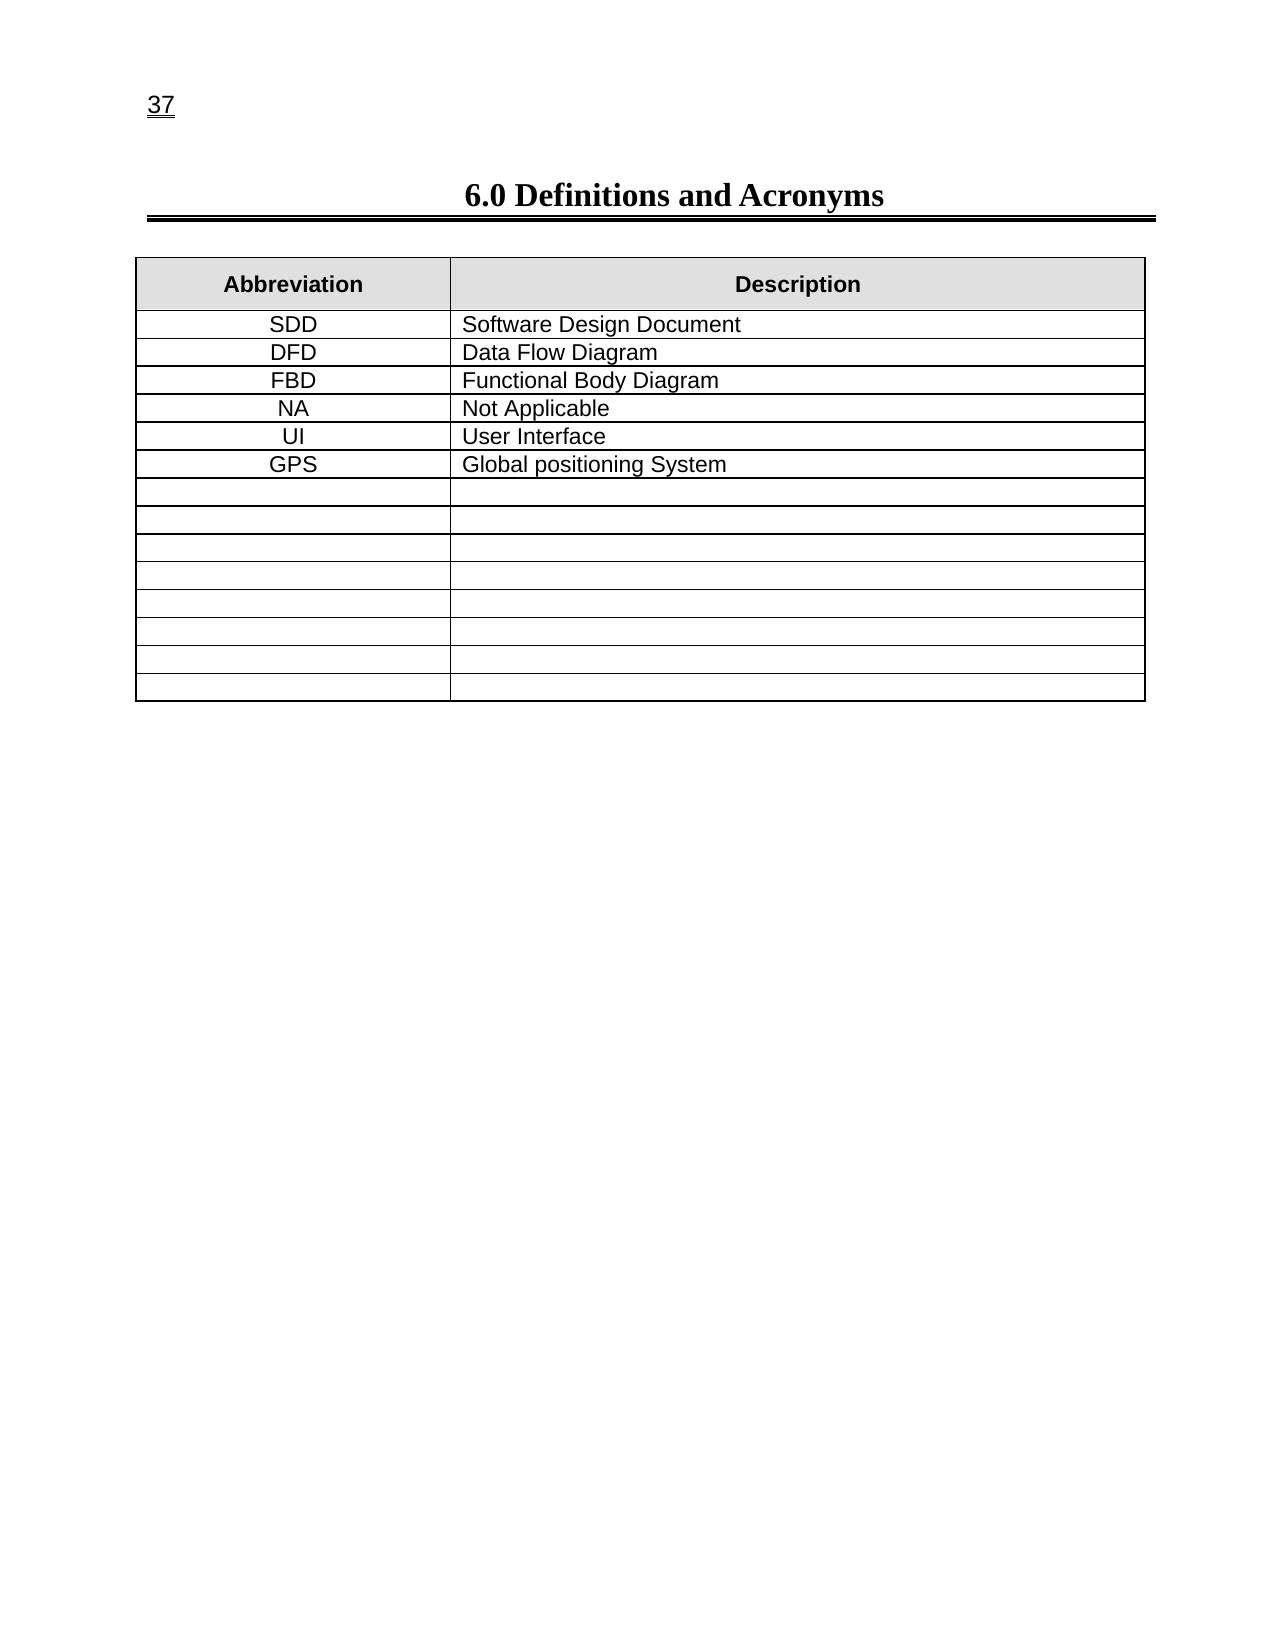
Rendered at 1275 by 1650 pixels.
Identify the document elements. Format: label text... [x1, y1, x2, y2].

table_cell [137, 479, 450, 505]
table_cell [451, 618, 1144, 644]
table_cell [137, 507, 450, 533]
table_cell [137, 618, 450, 644]
table_cell [451, 507, 1144, 533]
table_cell [137, 674, 450, 700]
table_cell [451, 674, 1144, 700]
table_cell FBD [137, 367, 450, 393]
table_cell Not Applicable [451, 395, 1144, 421]
table_cell User Interface [451, 423, 1144, 449]
table_cell [137, 562, 450, 589]
table_cell [137, 535, 450, 561]
table_cell DFD [137, 339, 450, 365]
table_cell [137, 646, 450, 672]
table_cell SDD [137, 311, 450, 337]
table_cell Data Flow Diagram [451, 339, 1144, 365]
table_header Description [451, 258, 1144, 309]
table_cell GPS [137, 451, 450, 477]
table_cell UI [137, 423, 450, 449]
subtitle 6.0 Definitions and Acronyms [147, 175, 1156, 215]
table_cell NA [137, 395, 450, 421]
table_cell [137, 590, 450, 617]
table_cell [451, 535, 1144, 561]
table_cell Software Design Document [451, 311, 1144, 337]
table_cell Functional Body Diagram [451, 367, 1144, 393]
table_header Abbreviation [137, 258, 450, 309]
table_cell [451, 562, 1144, 589]
table_cell [451, 479, 1144, 505]
table_cell [451, 590, 1144, 617]
table_cell Global positioning System [451, 451, 1144, 477]
table_cell [451, 646, 1144, 672]
